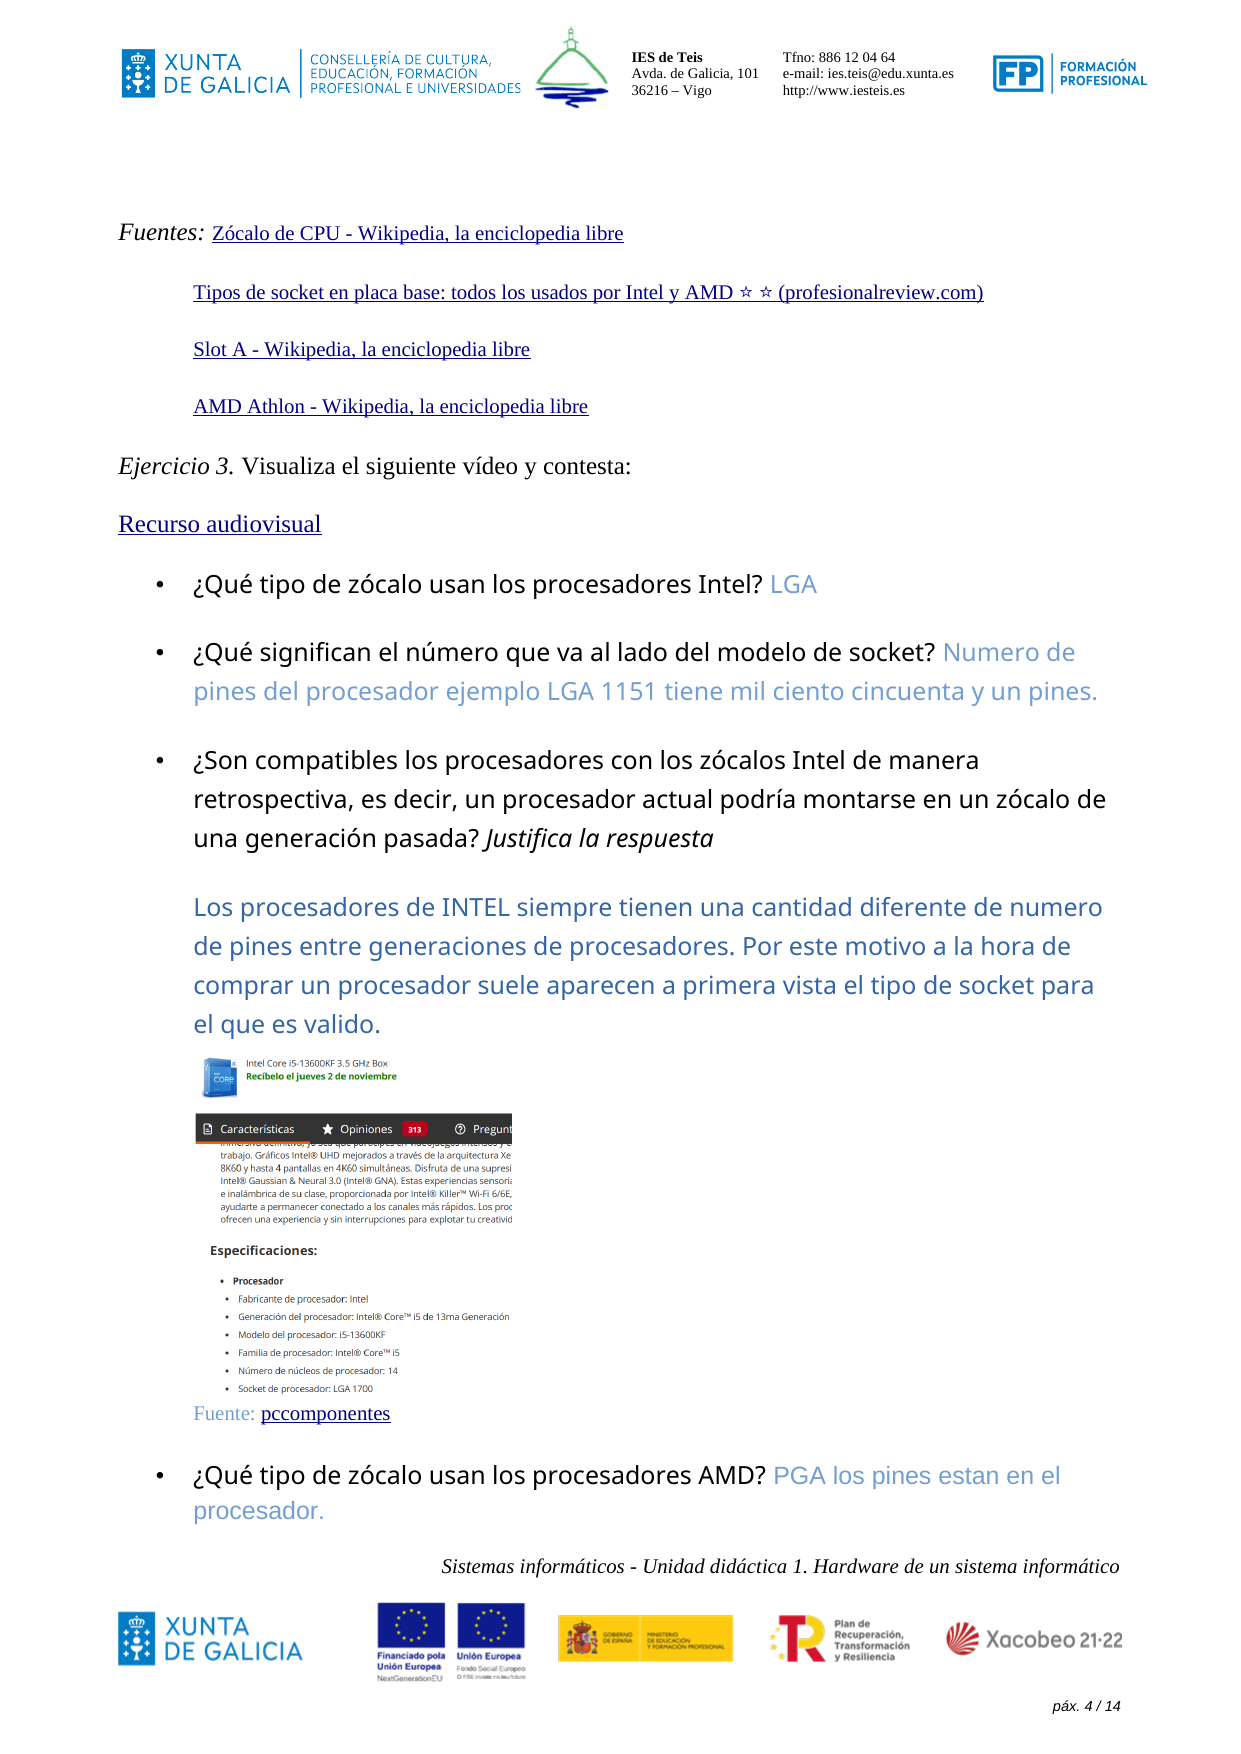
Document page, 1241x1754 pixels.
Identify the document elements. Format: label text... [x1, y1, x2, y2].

list ¿Qué significan el número que va al lado del modelo de socket? Numero de pines del procesador ejemplo LGA 1151 tiene mil ciento cincuenta y un pines. [156, 635, 1122, 708]
list ¿Son compatibles los procesadores con los zócalos Intel de manera retrospectiva, es decir, un procesador actual podría montarse en un zócalo de una generación pasada? Justifica la respuesta [156, 743, 1122, 855]
list ¿Qué tipo de zócalo usan los procesadores AMD? PGA los pines estan en el procesador. [156, 1458, 1122, 1525]
picture [121, 49, 521, 98]
picture [195, 1050, 512, 1398]
text Slot A - Wikipedia, la enciclopedia libre [118, 337, 1122, 361]
list Los procesadores de INTEL siempre tienen una cantidad diferente de numero de pines entre generaciones de procesadores. Por este motivo a la hora de comprar un procesador suele aparecen a primera vista el tipo de socket para el que es valido. [156, 890, 1122, 1041]
text Recurso audiovisual [118, 509, 1122, 537]
text Fuente: pccomponentes [118, 1076, 1122, 1425]
picture [534, 25, 611, 110]
text AMD Athlon - Wikipedia, la enciclopedia libre [118, 394, 1122, 418]
picture [118, 1592, 1123, 1688]
text Tipos de socket en placa base: todos los usados por Intel y AMD ⭐️ ⭐️ (profesionalreview.com) [118, 280, 1122, 304]
text Ejercicio 3. Visualiza el siguiente vídeo y contesta: [118, 451, 1122, 480]
text Fuentes: Zócalo de CPU - Wikipedia, la enciclopedia libre [118, 217, 1122, 246]
picture [989, 50, 1153, 97]
list ¿Qué tipo de zócalo usan los procesadores Intel? LGA [156, 566, 1122, 600]
